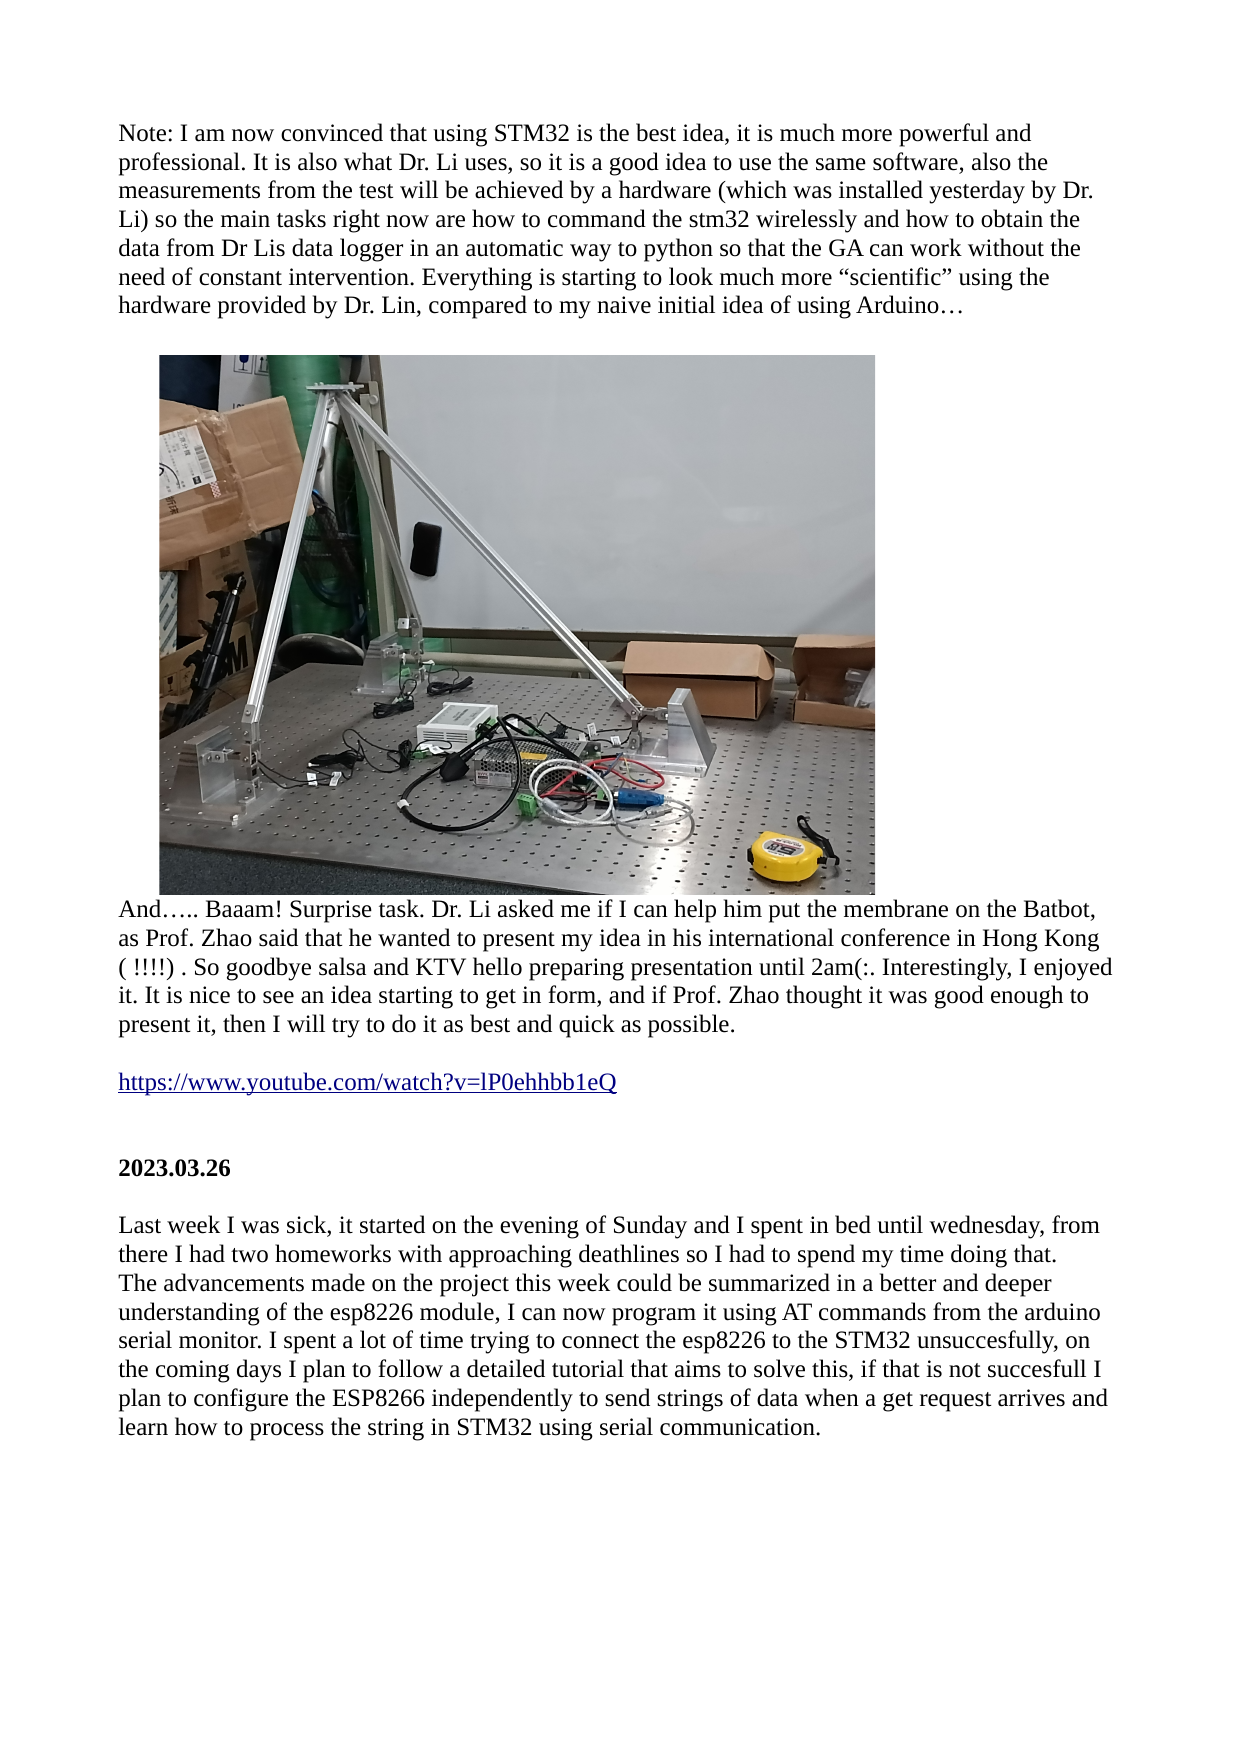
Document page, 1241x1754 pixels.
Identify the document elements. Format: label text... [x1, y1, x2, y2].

text https://www.youtube.com/watch?v=lP0ehhbb1eQ [118, 1067, 1122, 1096]
text 2023.03.26 [118, 1153, 1122, 1182]
picture [159, 355, 876, 895]
text Last week I was sick, it started on the evening of Sunday and I spent in bed until wednesday, from there I had two homeworks with approaching deathlines so I had to spend my time doing that. [118, 1211, 1122, 1268]
text The advancements made on the project this week could be summarized in a better and deeper understanding of the esp8226 module, I can now program it using AT commands from the arduino serial monitor. I spent a lot of time trying to connect the esp8226 to the STM32 unsuccesfully, on the coming days I plan to follow a detailed tutorial that aims to solve this, if that is not succesfull I plan to configure the ESP8266 independently to send strings of data when a get request arrives and learn how to process the string in STM32 using serial communication. [118, 1268, 1122, 1441]
text Note: I am now convinced that using STM32 is the best idea, it is much more powerful and professional. It is also what Dr. Li uses, so it is a good idea to use the same software, also the measurements from the test will be achieved by a hardware (which was installed yesterday by Dr. Li) so the main tasks right now are how to command the stm32 wirelessly and how to obtain the data from Dr Lis data logger in an automatic way to python so that the GA can work without the need of constant intervention. Everything is starting to look much more “scientific” using the hardware provided by Dr. Lin, compared to my naive initial idea of using Arduino… [118, 118, 1122, 319]
text And….. Baaam! Surprise task. Dr. Li asked me if I can help him put the membrane on the Batbot, as Prof. Zhao said that he wanted to present my idea in his international conference in Hong Kong ( !!!!) . So goodbye salsa and KTV hello preparing presentation until 2am(:. Interestingly, I enjoyed it. It is nice to see an idea starting to get in form, and if Prof. Zhao thought it was good enough to present it, then I will try to do it as best and quick as possible. [118, 894, 1122, 1038]
